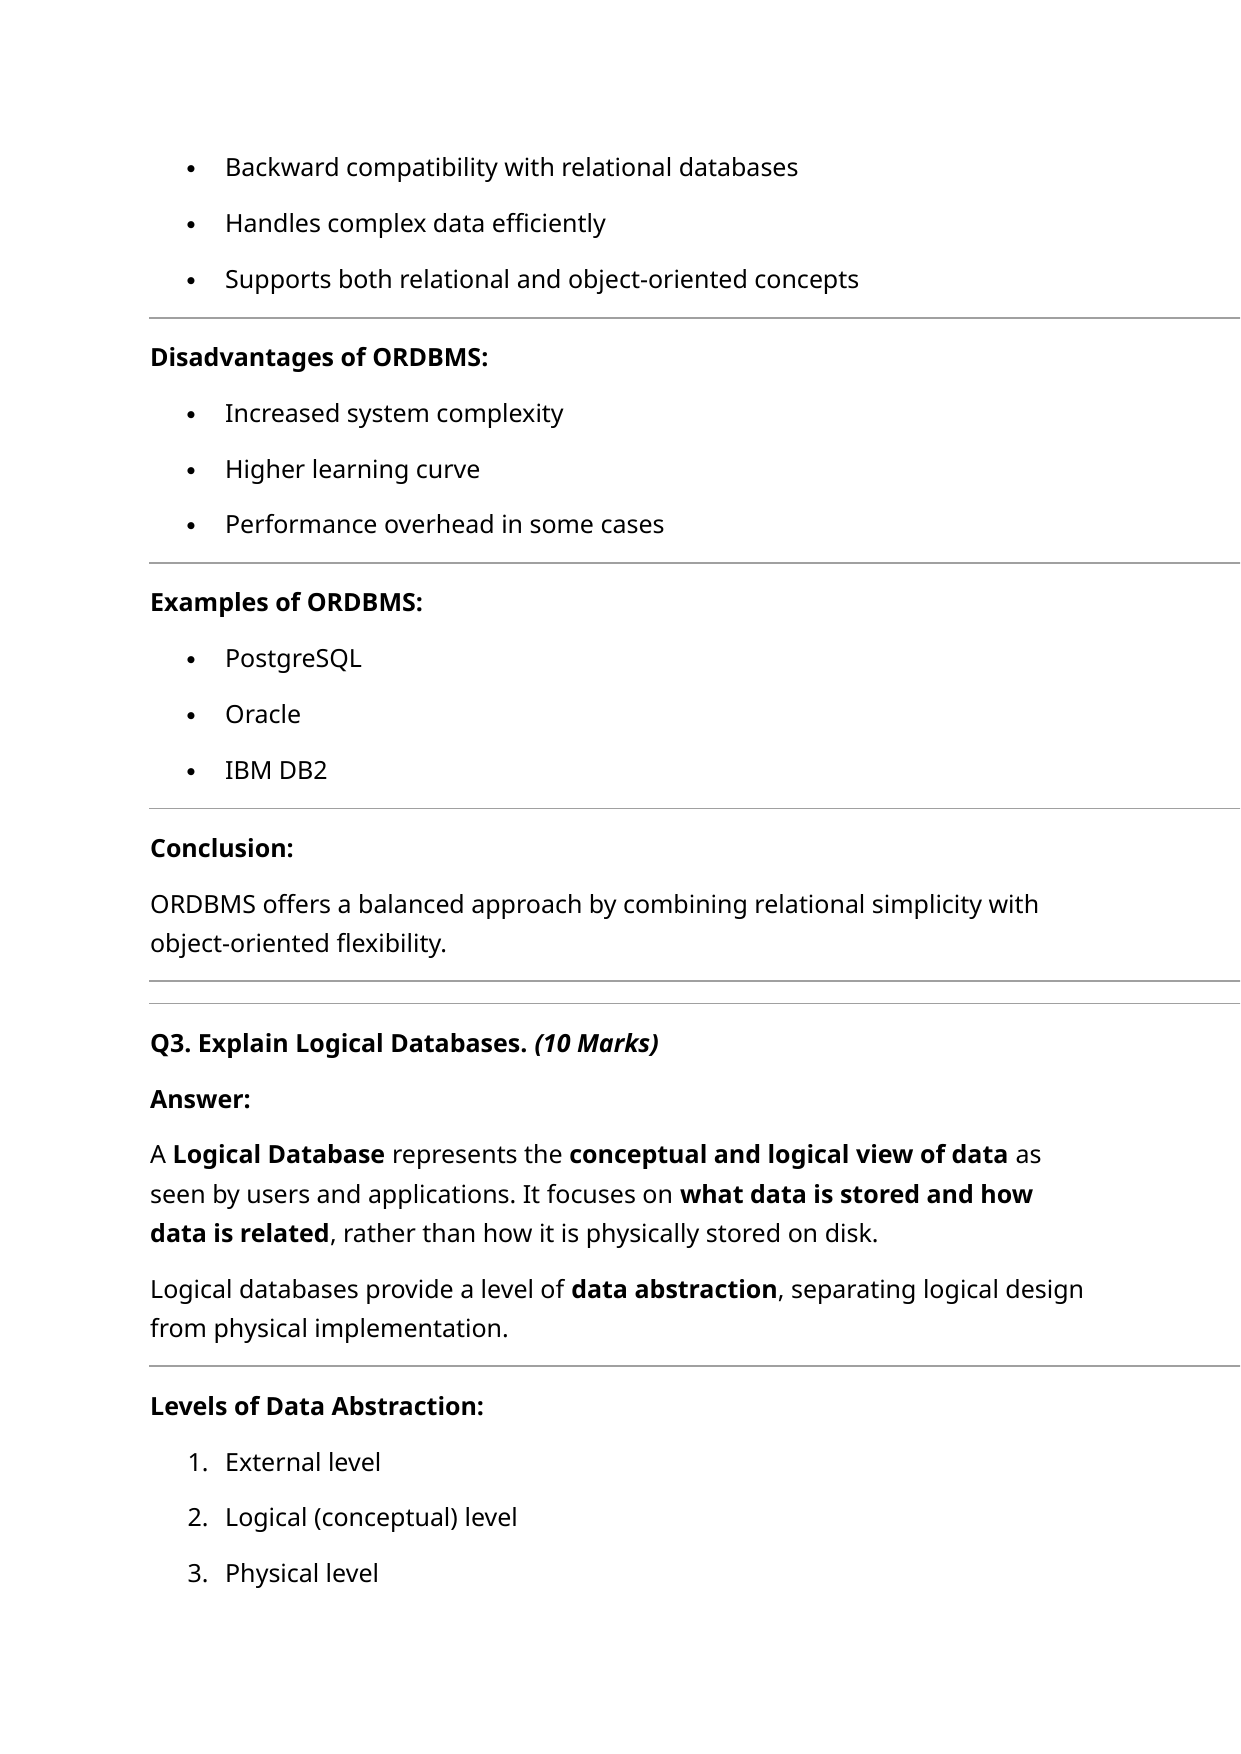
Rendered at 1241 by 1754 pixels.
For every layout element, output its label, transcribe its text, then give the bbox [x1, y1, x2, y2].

text Examples of ORDBMS: [150, 585, 1090, 619]
text Disadvantages of ORDBMS: [150, 339, 1090, 374]
text Levels of Data Abstraction: [150, 1388, 1090, 1422]
list Logical (conceptual) level [187, 1500, 1090, 1534]
list External level [187, 1444, 1090, 1478]
list Higher learning curve [187, 451, 1090, 485]
list Supports both relational and object-oriented concepts [187, 262, 1090, 296]
list Physical level [187, 1556, 1090, 1590]
list Handles complex data efficiently [187, 206, 1090, 240]
text A Logical Database represents the conceptual and logical view of data as seen by users and applications. It focuses on what data is stored and how data is related, rather than how it is physically stored on disk. [150, 1137, 1090, 1249]
list Increased system complexity [187, 395, 1090, 429]
text Conclusion: [150, 830, 1090, 864]
text Answer: [150, 1081, 1090, 1115]
list Performance overhead in some cases [187, 507, 1090, 541]
text Q3. Explain Logical Databases. (10 Marks) [150, 1025, 1090, 1059]
list PostgreSQL [187, 641, 1090, 675]
list IBM DB2 [187, 752, 1090, 787]
list Oracle [187, 697, 1090, 731]
list Backward compatibility with relational databases [187, 150, 1090, 184]
text Logical databases provide a level of data abstraction, separating logical design from physical implementation. [150, 1271, 1090, 1344]
text ORDBMS offers a balanced approach by combining relational simplicity with object-oriented flexibility. [150, 886, 1090, 959]
